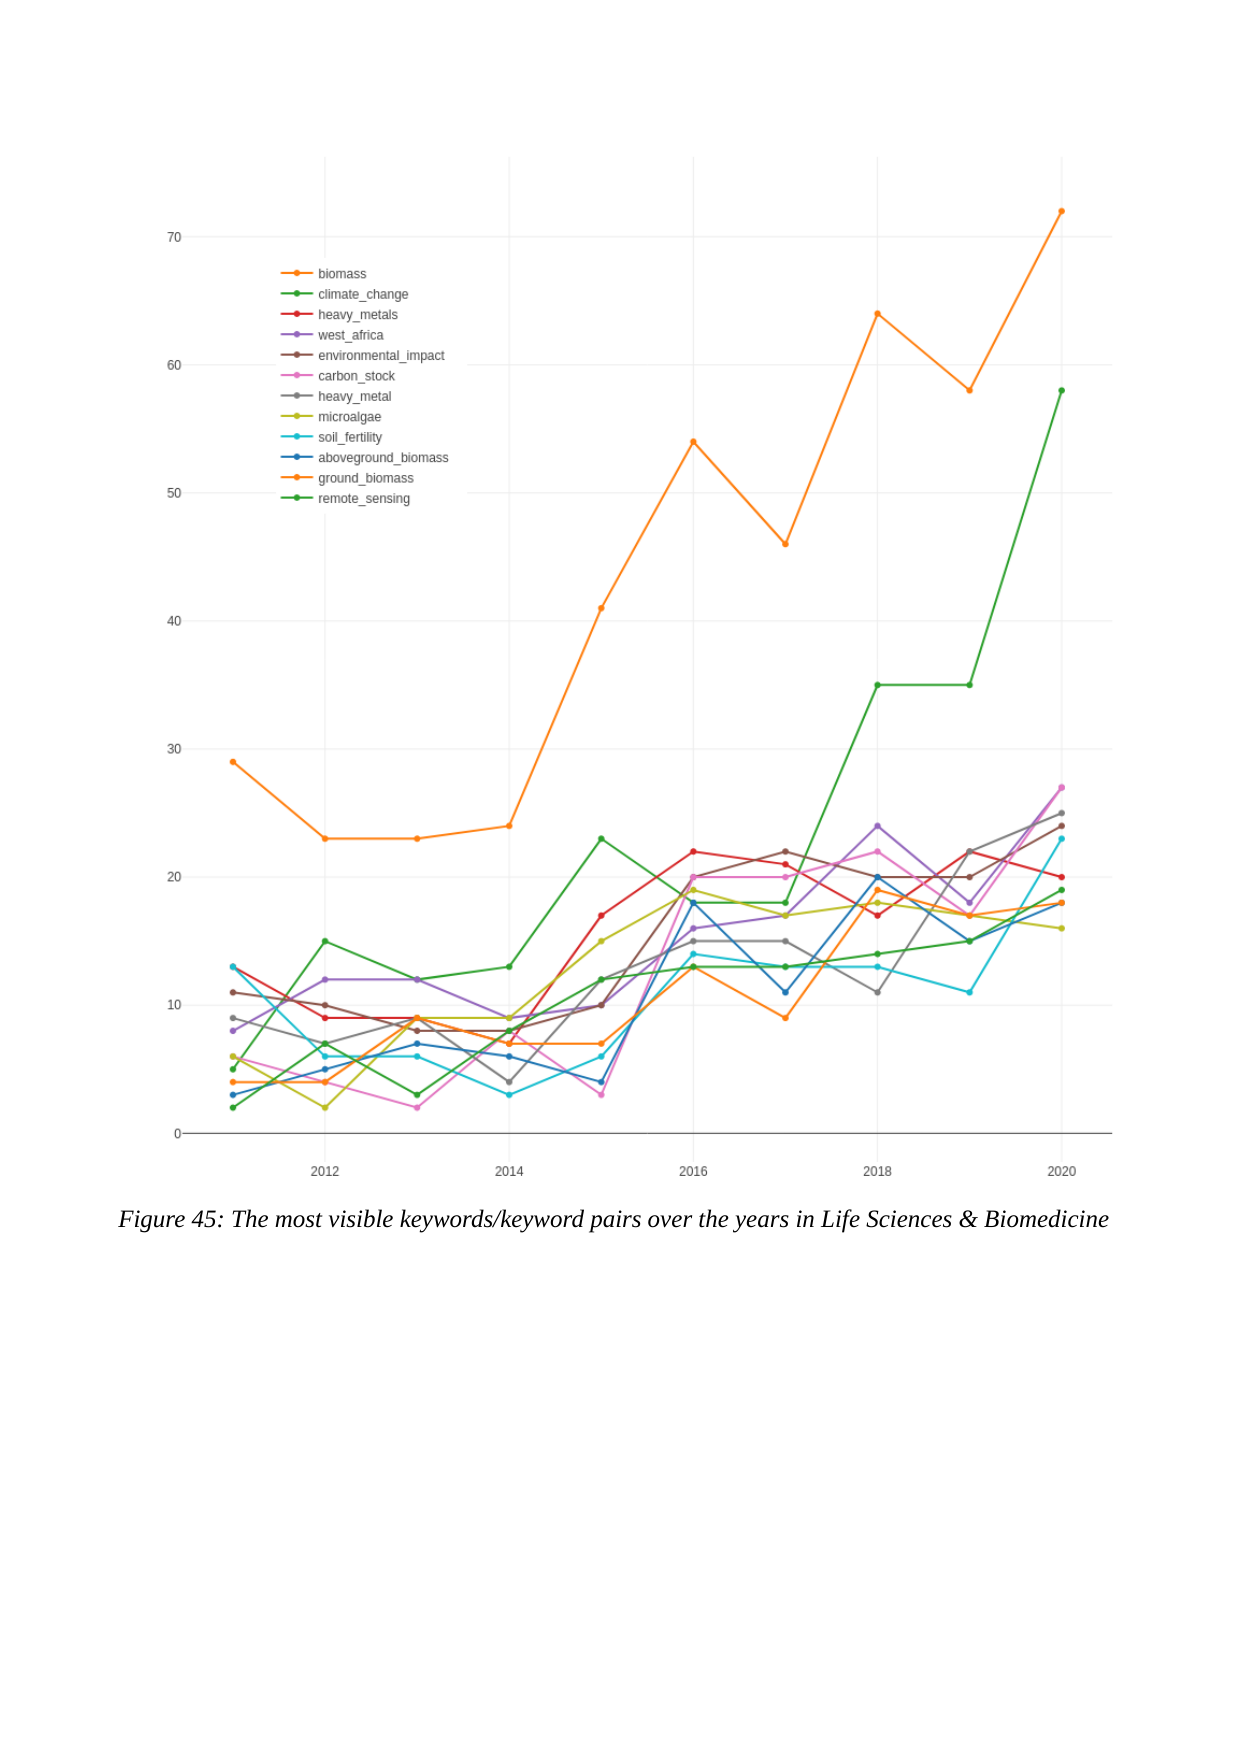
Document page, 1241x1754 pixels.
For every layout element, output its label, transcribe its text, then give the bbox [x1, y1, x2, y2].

text Figure 45: The most visible keywords/keyword pairs over the years in Life Sciences & Biomedicine [118, 1205, 1122, 1233]
picture [118, 130, 1123, 1205]
